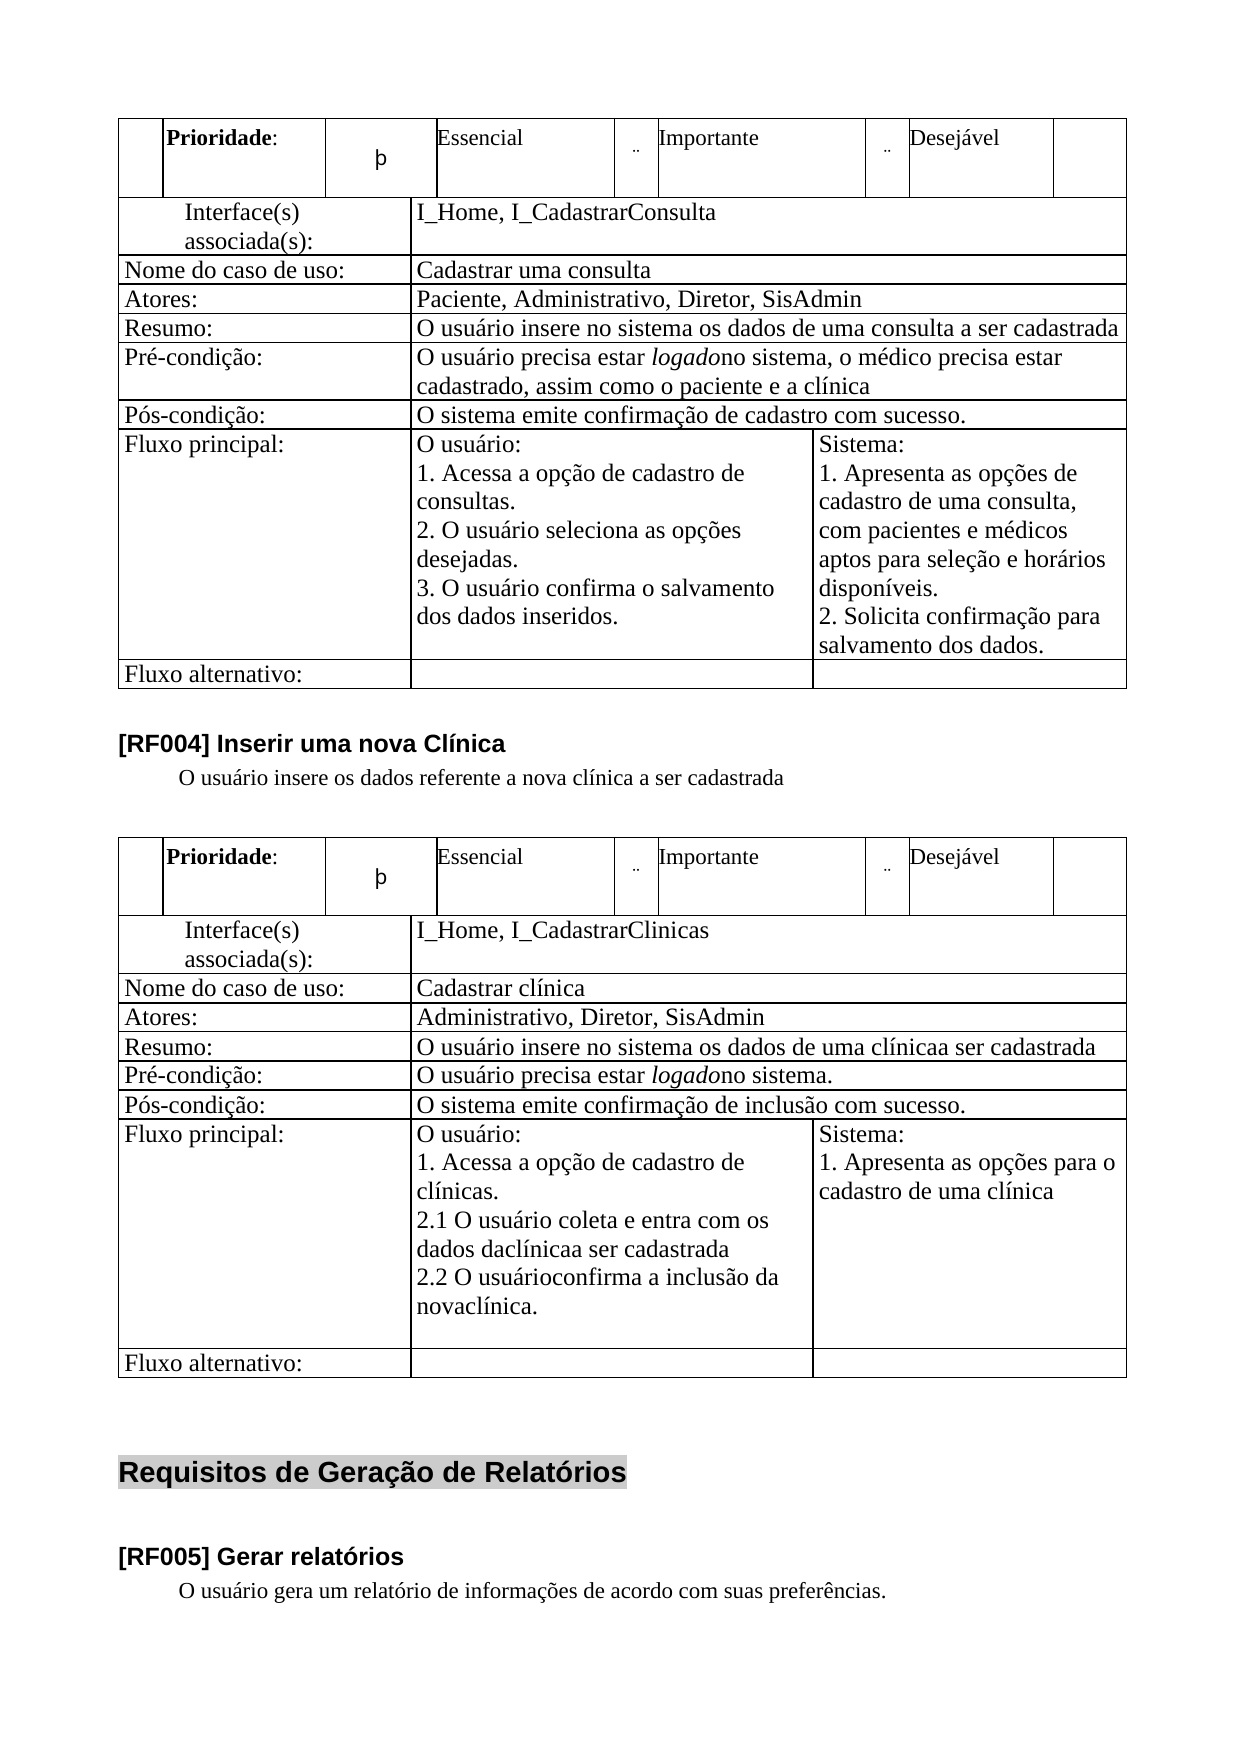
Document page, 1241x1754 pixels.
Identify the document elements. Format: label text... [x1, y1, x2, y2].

table_cell O usuário precisa estar logadono sistema. [412, 1062, 1126, 1089]
table_cell I_Home, I_CadastrarConsulta [412, 198, 1126, 254]
table_cell [814, 1349, 1126, 1377]
table_header Desejável [910, 838, 1053, 915]
table_header Essencial [438, 119, 614, 197]
table_cell Interface(s) associada(s): [119, 198, 410, 254]
table_cell Fluxo principal: [119, 430, 410, 659]
table_header þ [326, 119, 436, 197]
table_cell Sistema: 1. Apresenta as opções para o cadastro de uma clínica [814, 1120, 1126, 1348]
table_cell [814, 660, 1126, 688]
table_cell O usuário precisa estar logadono sistema, o médico precisa estar cadastrado, assim como o paciente e a clínica [412, 343, 1126, 399]
table_cell I_Home, I_CadastrarClinicas [412, 916, 1126, 973]
table_header [1054, 838, 1126, 915]
table_header [119, 838, 162, 915]
table_header Prioridade: [164, 119, 325, 197]
table_header [1054, 119, 1126, 197]
text O usuário gera um relatório de informações de acordo com suas preferências. [178, 1577, 1122, 1603]
table_header Desejável [910, 119, 1053, 197]
table_header Prioridade: [164, 838, 325, 915]
table_cell O usuário insere no sistema os dados de uma clínicaa ser cadastrada [412, 1032, 1126, 1060]
table_cell Pré-condição: [119, 1062, 410, 1089]
table_header ¨ [615, 838, 658, 915]
table_cell O usuário: 1. Acessa a opção de cadastro de clínicas. 2.1 O usuário coleta e entra com os dados daclínicaa ser cadastrada 2.2 O usuárioconfirma a inclusão da novaclínica. [412, 1120, 812, 1348]
table_cell O usuário insere no sistema os dados de uma consulta a ser cadastrada [412, 314, 1126, 342]
table_header ¨ [866, 119, 909, 197]
table_cell Fluxo alternativo: [119, 1349, 410, 1377]
table_cell Resumo: [119, 1032, 410, 1060]
table_cell Atores: [119, 285, 410, 313]
table_cell Fluxo alternativo: [119, 660, 410, 688]
text Requisitos de Geração de Relatórios [118, 1455, 1122, 1489]
table_cell [412, 660, 812, 688]
table_cell O usuário: 1. Acessa a opção de cadastro de consultas. 2. O usuário seleciona as opções desejadas. 3. O usuário confirma o salvamento dos dados inseridos. [412, 430, 812, 659]
table_cell Atores: [119, 1004, 410, 1031]
table_cell Sistema: 1. Apresenta as opções de cadastro de uma consulta, com pacientes e médicos aptos para seleção e horários disponíveis. 2. Solicita confirmação para salvamento dos dados. [814, 430, 1126, 659]
text [RF005] Gerar relatórios [118, 1542, 1122, 1571]
table_cell Cadastrar clínica [412, 974, 1126, 1002]
table_cell Paciente, Administrativo, Diretor, SisAdmin [412, 285, 1126, 313]
table_header ¨ [866, 838, 909, 915]
table_cell O sistema emite confirmação de inclusão com sucesso. [412, 1091, 1126, 1118]
table_header Importante [659, 838, 865, 915]
table_cell Pós-condição: [119, 1091, 410, 1118]
table_cell Cadastrar uma consulta [412, 256, 1126, 283]
text [RF004] Inserir uma nova Clínica [118, 729, 1122, 757]
table_header Essencial [438, 838, 614, 915]
text O usuário insere os dados referente a nova clínica a ser cadastrada [178, 764, 1122, 790]
table_cell Pós-condição: [119, 401, 410, 428]
table_cell [412, 1349, 812, 1377]
table_cell Nome do caso de uso: [119, 974, 410, 1002]
table_header Importante [659, 119, 865, 197]
table_cell Administrativo, Diretor, SisAdmin [412, 1004, 1126, 1031]
table_cell Pré-condição: [119, 343, 410, 399]
table_cell Fluxo principal: [119, 1120, 410, 1348]
table_cell Interface(s) associada(s): [119, 916, 410, 973]
table_header [119, 119, 162, 197]
table_header þ [326, 838, 436, 915]
table_cell Resumo: [119, 314, 410, 342]
table_cell O sistema emite confirmação de cadastro com sucesso. [412, 401, 1126, 428]
table_cell Nome do caso de uso: [119, 256, 410, 283]
table_header ¨ [615, 119, 658, 197]
